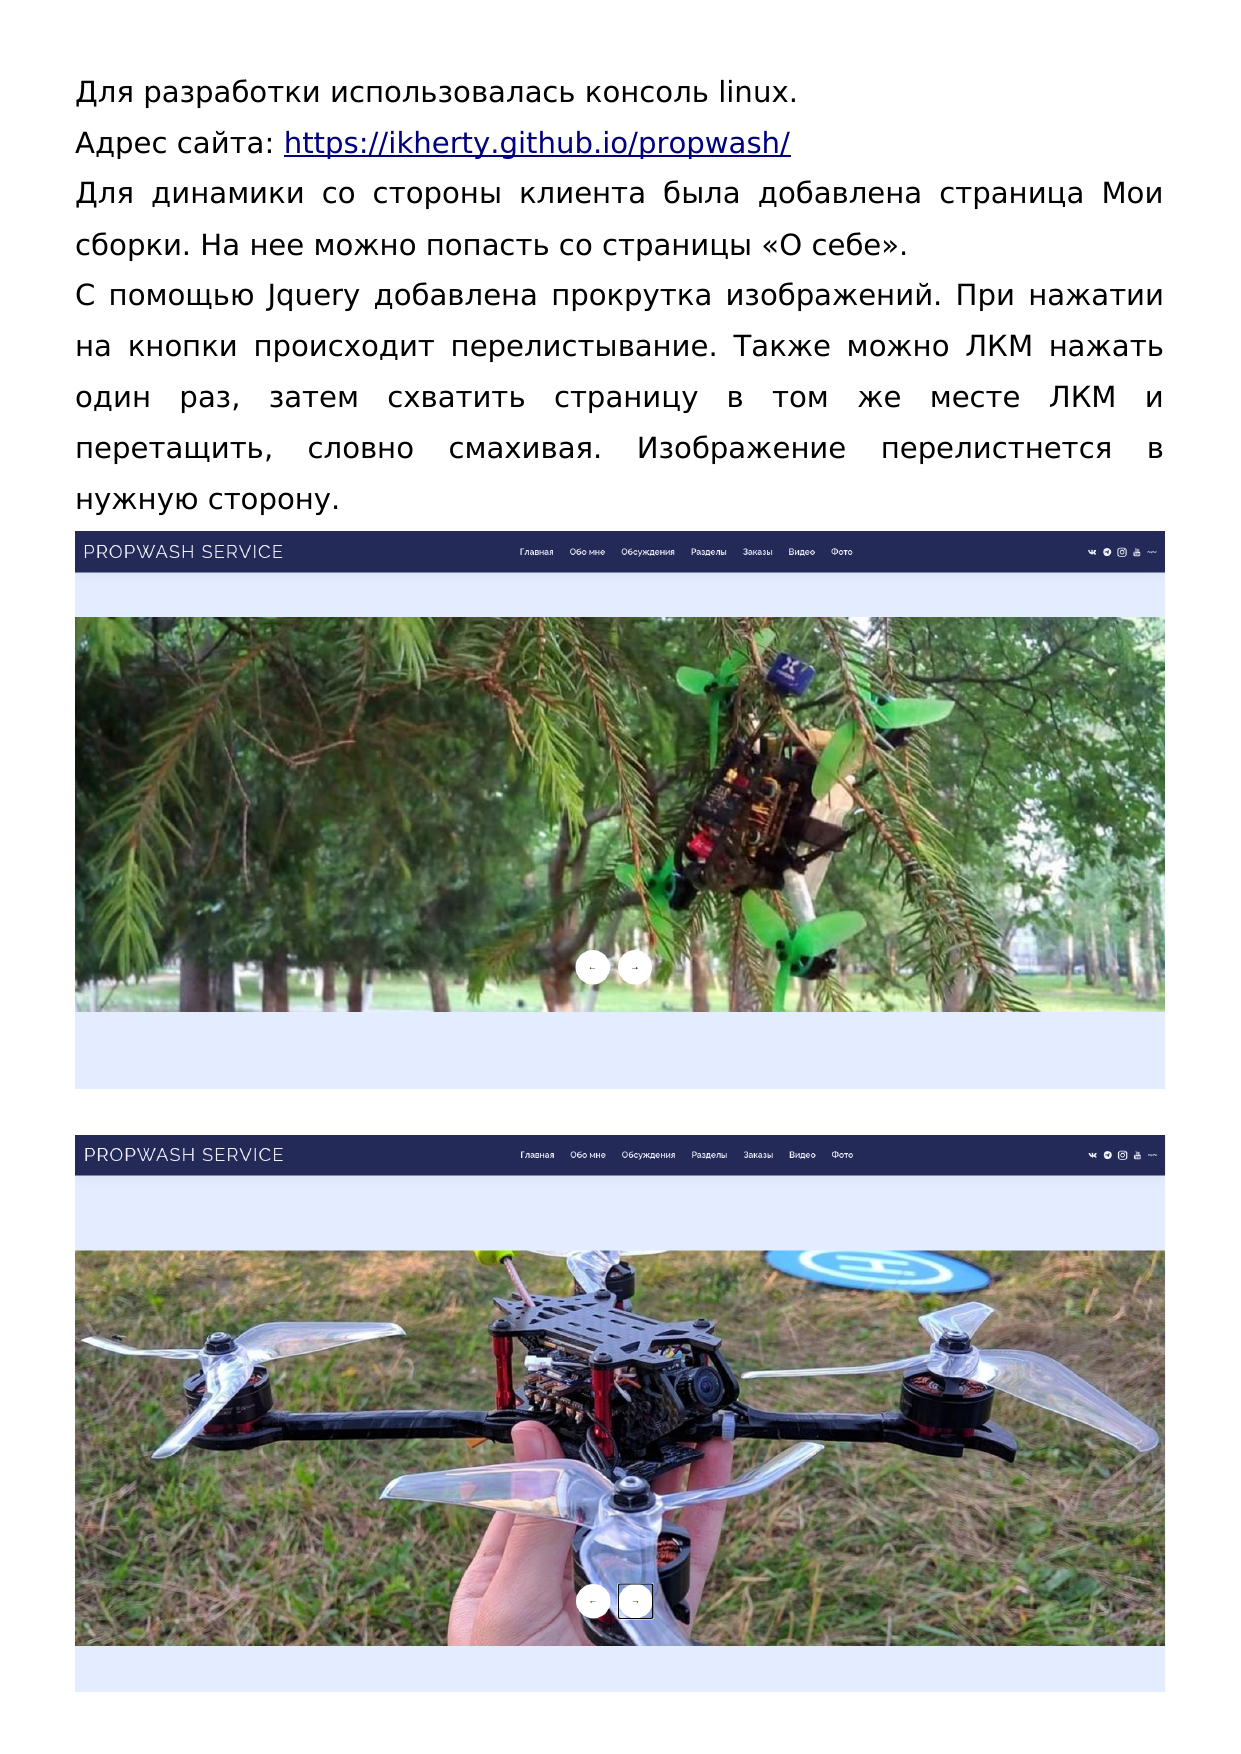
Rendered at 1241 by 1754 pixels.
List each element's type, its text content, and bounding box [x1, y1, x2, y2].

text Для динамики со стороны клиента была добавлена страница Мои сборки. На нее можно попасть со страницы «О себе». [75, 177, 1165, 262]
text Адрес сайта: https://ikherty.github.io/propwash/ [75, 126, 1165, 160]
text С помощью Jquery добавлена прокрутка изображений. При нажатии на кнопки происходит перелистывание. Также можно ЛКМ нажать один раз, затем схватить страницу в том же месте ЛКМ и перетащить, словно смахивая. Изображение перелистнется в нужную сторону. [75, 279, 1165, 516]
text Для разработки использовалась консоль linux. [75, 75, 1165, 109]
picture [75, 1135, 1166, 1692]
picture [75, 531, 1166, 1089]
